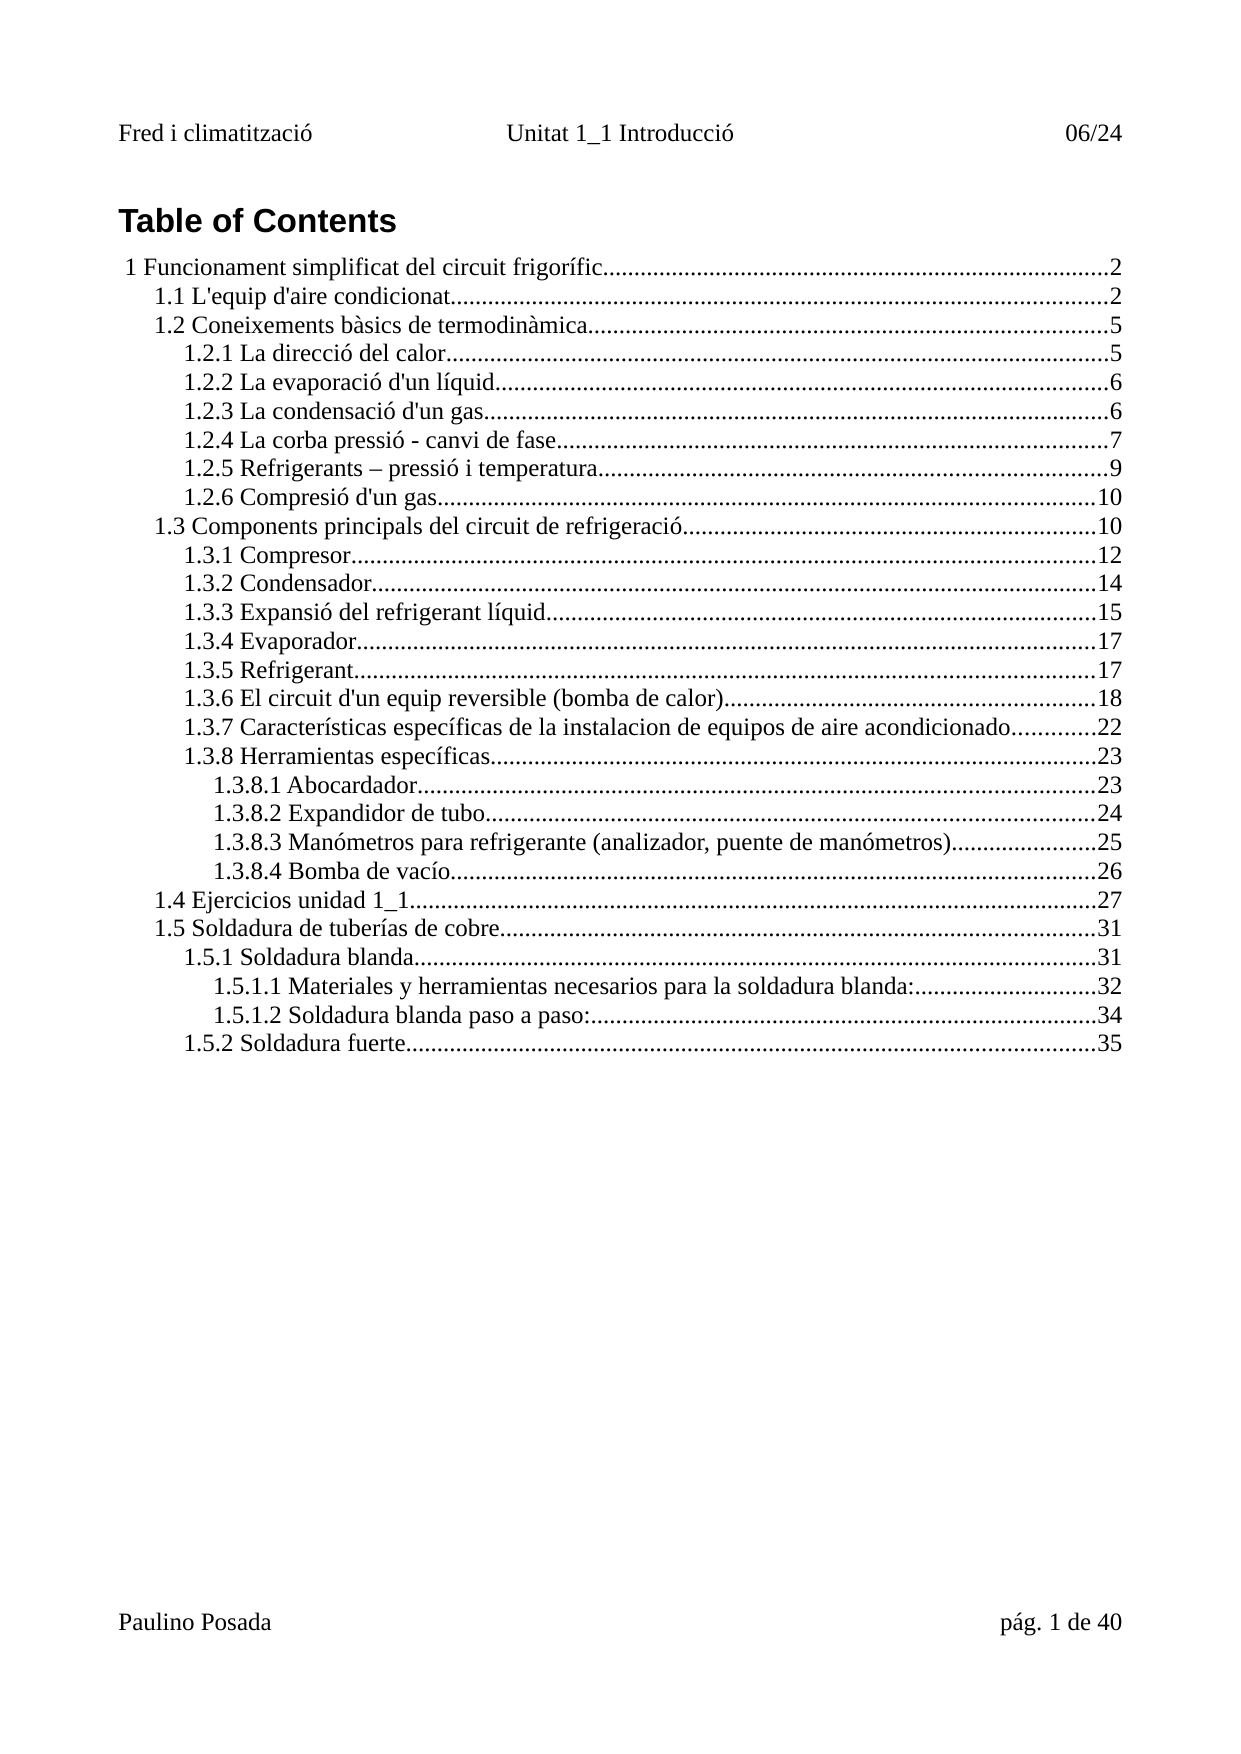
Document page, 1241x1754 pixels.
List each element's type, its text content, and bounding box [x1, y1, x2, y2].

text 1.1 L'equip d'aire condicionat 2 [148, 281, 1122, 310]
text 1.3.8.1 Abocardador 23 [207, 770, 1122, 798]
text 1.2.5 Refrigerants – pressió i temperatura 9 [177, 453, 1122, 482]
text 1.3.1 Compresor 12 [177, 540, 1122, 568]
text 1.3.5 Refrigerant 17 [177, 655, 1122, 683]
text 1 Funcionament simplificat del circuit frigorífic 2 [118, 252, 1122, 281]
text 1.3.8.3 Manómetros para refrigerante (analizador, puente de manómetros) 25 [207, 827, 1122, 856]
text 1.3.6 El circuit d'un equip reversible (bomba de calor) 18 [177, 683, 1122, 712]
text 1.4 Ejercicios unidad 1_1 27 [148, 885, 1122, 913]
text 1.2.2 La evaporació d'un líquid 6 [177, 367, 1122, 396]
text 1.2 Coneixements bàsics de termodinàmica 5 [148, 310, 1122, 338]
text 1.5 Soldadura de tuberías de cobre 31 [148, 913, 1122, 942]
text 1.5.1.1 Materiales y herramientas necesarios para la soldadura blanda: 32 [207, 971, 1122, 1000]
text 1.3 Components principals del circuit de refrigeració 10 [148, 511, 1122, 540]
text 1.5.1 Soldadura blanda 31 [177, 942, 1122, 971]
text 1.3.7 Características específicas de la instalacion de equipos de aire acondicionado 22 [177, 712, 1122, 741]
text 1.3.8.4 Bomba de vacío 26 [207, 856, 1122, 885]
text 1.3.4 Evaporador 17 [177, 626, 1122, 655]
subtitle Table of Contents [118, 201, 1122, 240]
text 1.3.8.2 Expandidor de tubo 24 [207, 798, 1122, 827]
text 1.2.6 Compresió d'un gas 10 [177, 482, 1122, 511]
text 1.3.3 Expansió del refrigerant líquid 15 [177, 597, 1122, 626]
text 1.2.4 La corba pressió - canvi de fase 7 [177, 425, 1122, 453]
text 1.5.1.2 Soldadura blanda paso a paso: 34 [207, 1000, 1122, 1028]
text 1.3.2 Condensador 14 [177, 568, 1122, 597]
text 1.2.1 La direcció del calor 5 [177, 338, 1122, 367]
text 1.3.8 Herramientas específicas 23 [177, 741, 1122, 770]
text 1.2.3 La condensació d'un gas 6 [177, 396, 1122, 425]
text 1.5.2 Soldadura fuerte 35 [177, 1028, 1122, 1057]
